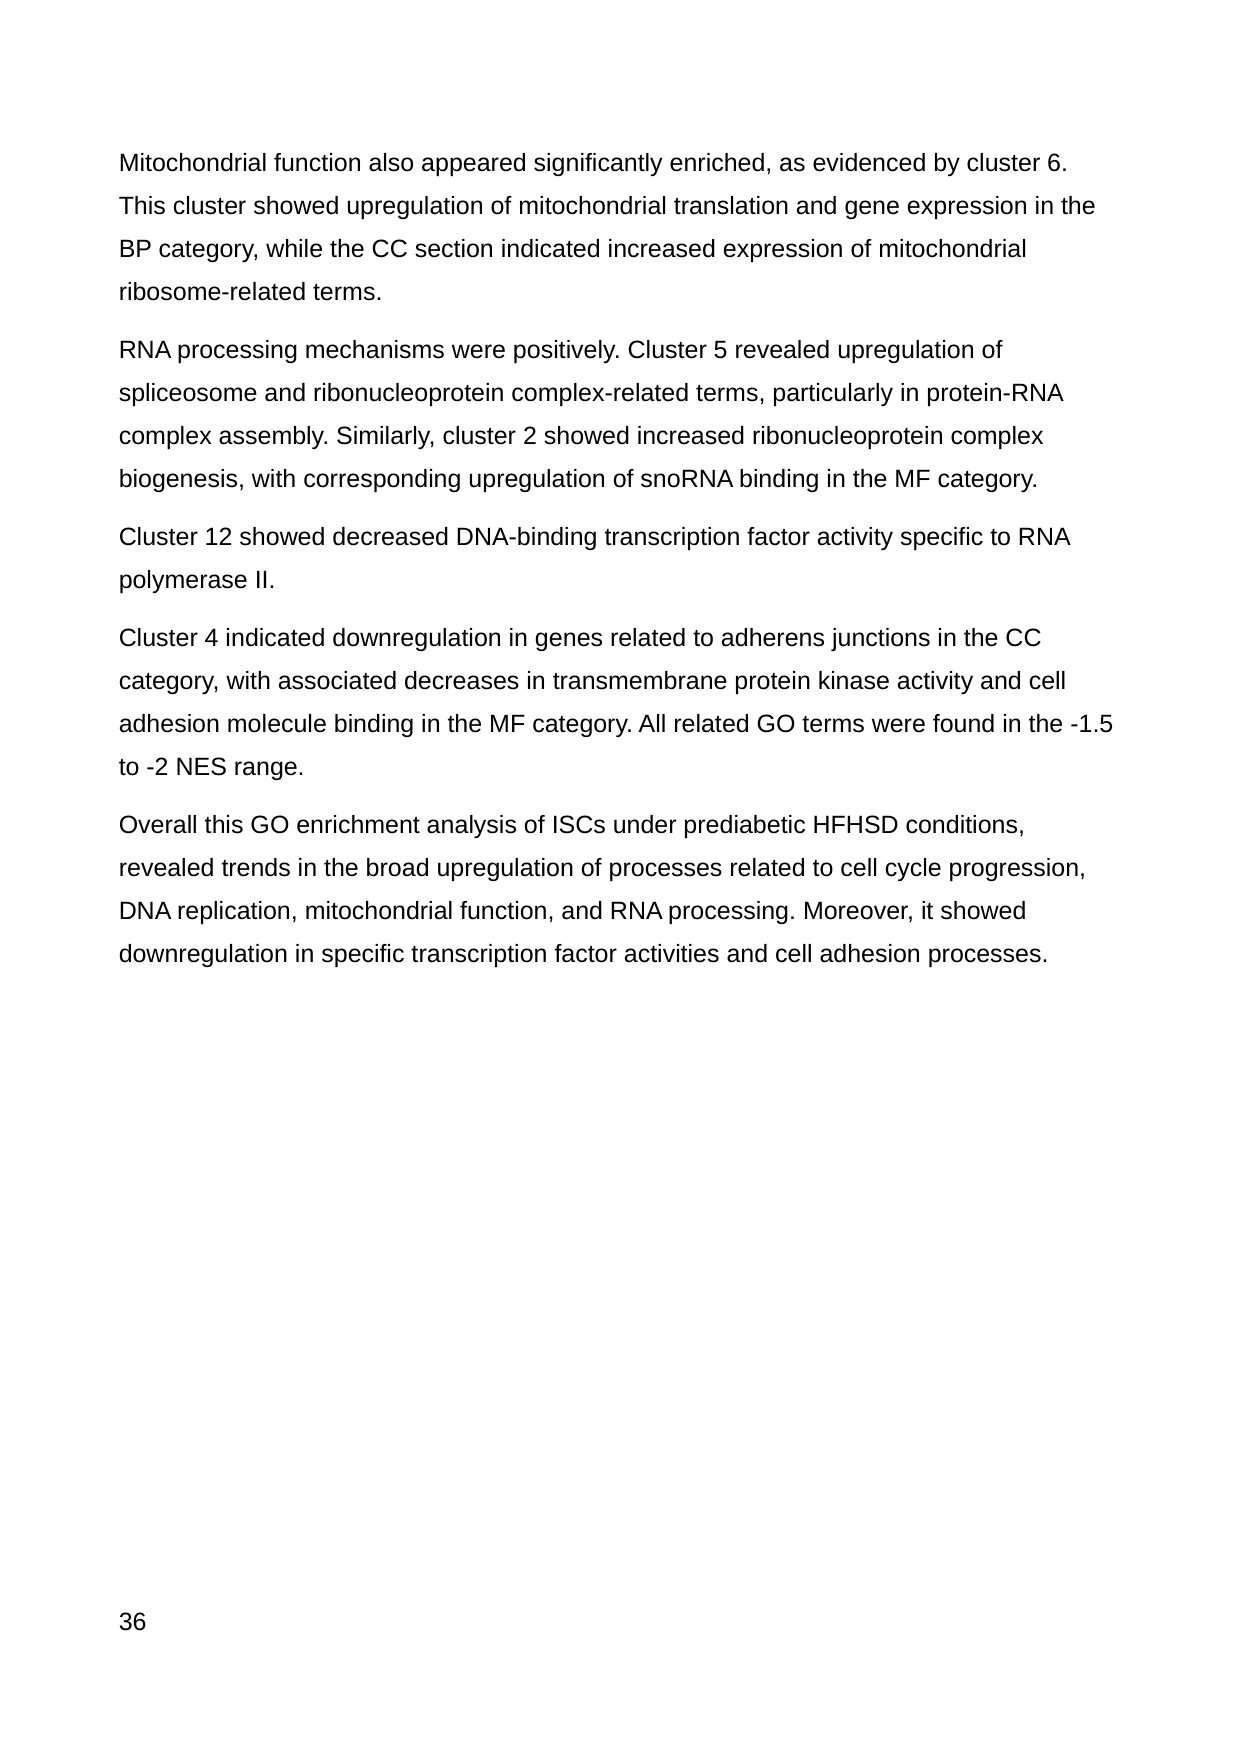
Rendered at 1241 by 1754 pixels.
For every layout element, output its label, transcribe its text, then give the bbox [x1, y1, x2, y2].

text Cluster 4 indicated downregulation in genes related to adherens junctions in the CC category, with associated decreases in transmembrane protein kinase activity and cell adhesion molecule binding in the MF category. All related GO terms were found in the -1.5 to -2 NES range. [118, 623, 1122, 781]
text Cluster 12 showed decreased DNA-binding transcription factor activity specific to RNA polymerase II. [118, 522, 1122, 594]
text RNA processing mechanisms were positively. Cluster 5 revealed upregulation of spliceosome and ribonucleoprotein complex-related terms, particularly in protein-RNA complex assembly. Similarly, cluster 2 showed increased ribonucleoprotein complex biogenesis, with corresponding upregulation of snoRNA binding in the MF category. [118, 335, 1122, 493]
text Overall this GO enrichment analysis of ISCs under prediabetic HFHSD conditions, revealed trends in the broad upregulation of processes related to cell cycle progression, DNA replication, mitochondrial function, and RNA processing. Moreover, it showed downregulation in specific transcription factor activities and cell adhesion processes. [118, 810, 1122, 968]
text Mitochondrial function also appeared significantly enriched, as evidenced by cluster 6. This cluster showed upregulation of mitochondrial translation and gene expression in the BP category, while the CC section indicated increased expression of mitochondrial ribosome-related terms. [118, 148, 1122, 306]
